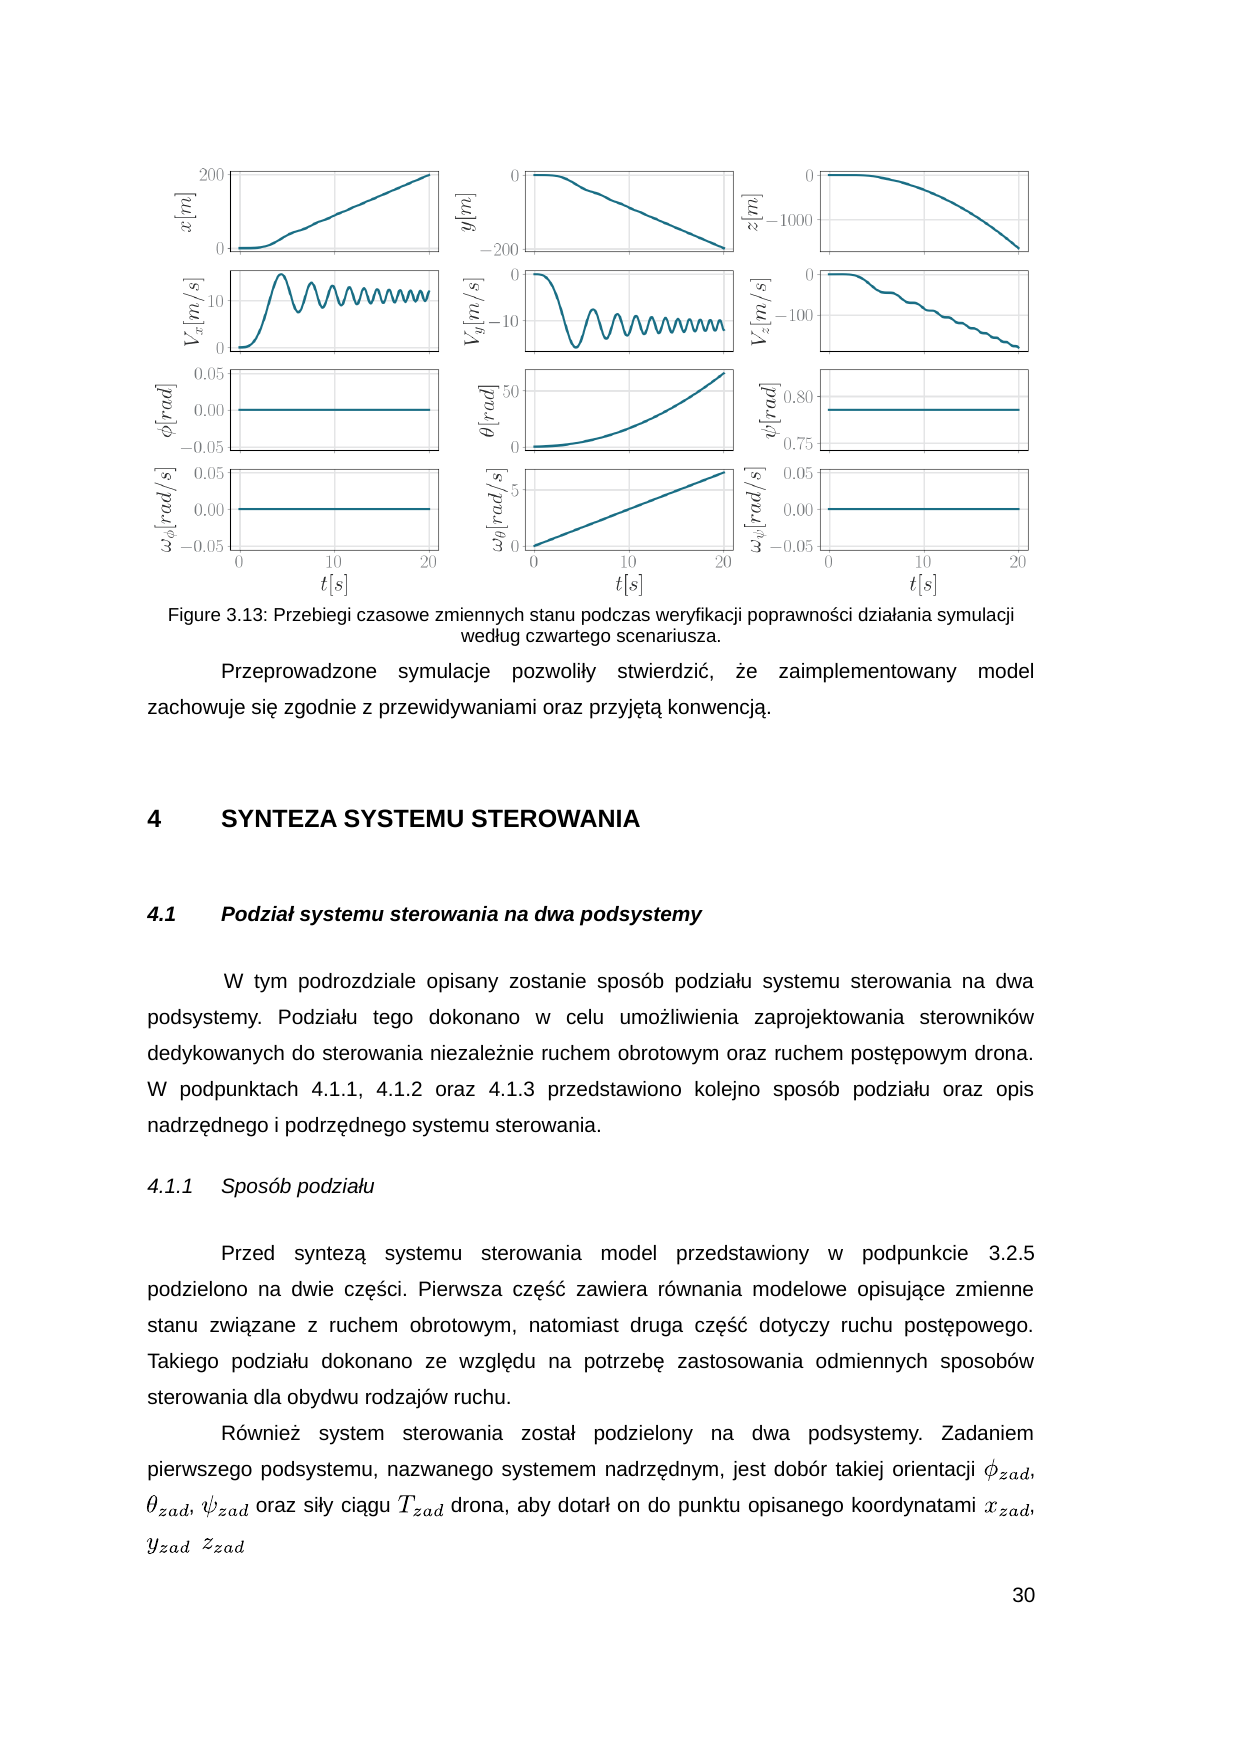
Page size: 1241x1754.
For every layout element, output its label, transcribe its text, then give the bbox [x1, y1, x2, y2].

subtitle Podział systemu sterowania na dwa podsystemy [147, 902, 1035, 926]
picture [147, 159, 1035, 604]
text [147, 147, 1035, 159]
text Przeprowadzone symulacje pozwoliły stwierdzić, że zaimplementowany model zachowuje się zgodnie z przewidywaniami oraz przyjętą konwencją. [147, 647, 1035, 718]
text W tym podrozdziale opisany zostanie sposób podziału systemu sterowania na dwa podsystemy. Podziału tego dokonano w celu umożliwienia zaprojektowania sterowników dedykowanych do sterowania niezależnie ruchem obrotowym oraz ruchem postępowym drona. W podpunktach 4.1.1, 4.1.2 oraz 4.1.3 przedstawiono kolejno sposób podziału oraz opis nadrzędnego i podrzędnego systemu sterowania. [147, 969, 1035, 1137]
text Również system sterowania został podzielony na dwa podsystemy. Zadaniem pierwszego podsystemu, nazwanego systemem nadrzędnym, jest dobór takiej orientacji , , oraz siły ciągu drona, aby dotarł on do punktu opisanego koordynatami , [147, 1420, 1035, 1517]
text Przed syntezą systemu sterowania model przedstawiony w podpunkcie 3.2.5 podzielono na dwie części. Pierwsza część zawiera równania modelowe opisujące zmienne stanu związane z ruchem obrotowym, natomiast druga część dotyczy ruchu postępowego. Takiego podziału dokonano ze względu na potrzebę zastosowania odmiennych sposobów sterowania dla obydwu rodzajów ruchu. [147, 1241, 1035, 1408]
subtitle Sposób podziału [147, 1173, 1035, 1197]
text Figure 3.13: Przebiegi czasowe zmiennych stanu podczas weryfikacji poprawności działania symulacji według czwartego scenariusza. [147, 604, 1035, 647]
subtitle Synteza systemu sterowania [147, 804, 1035, 833]
